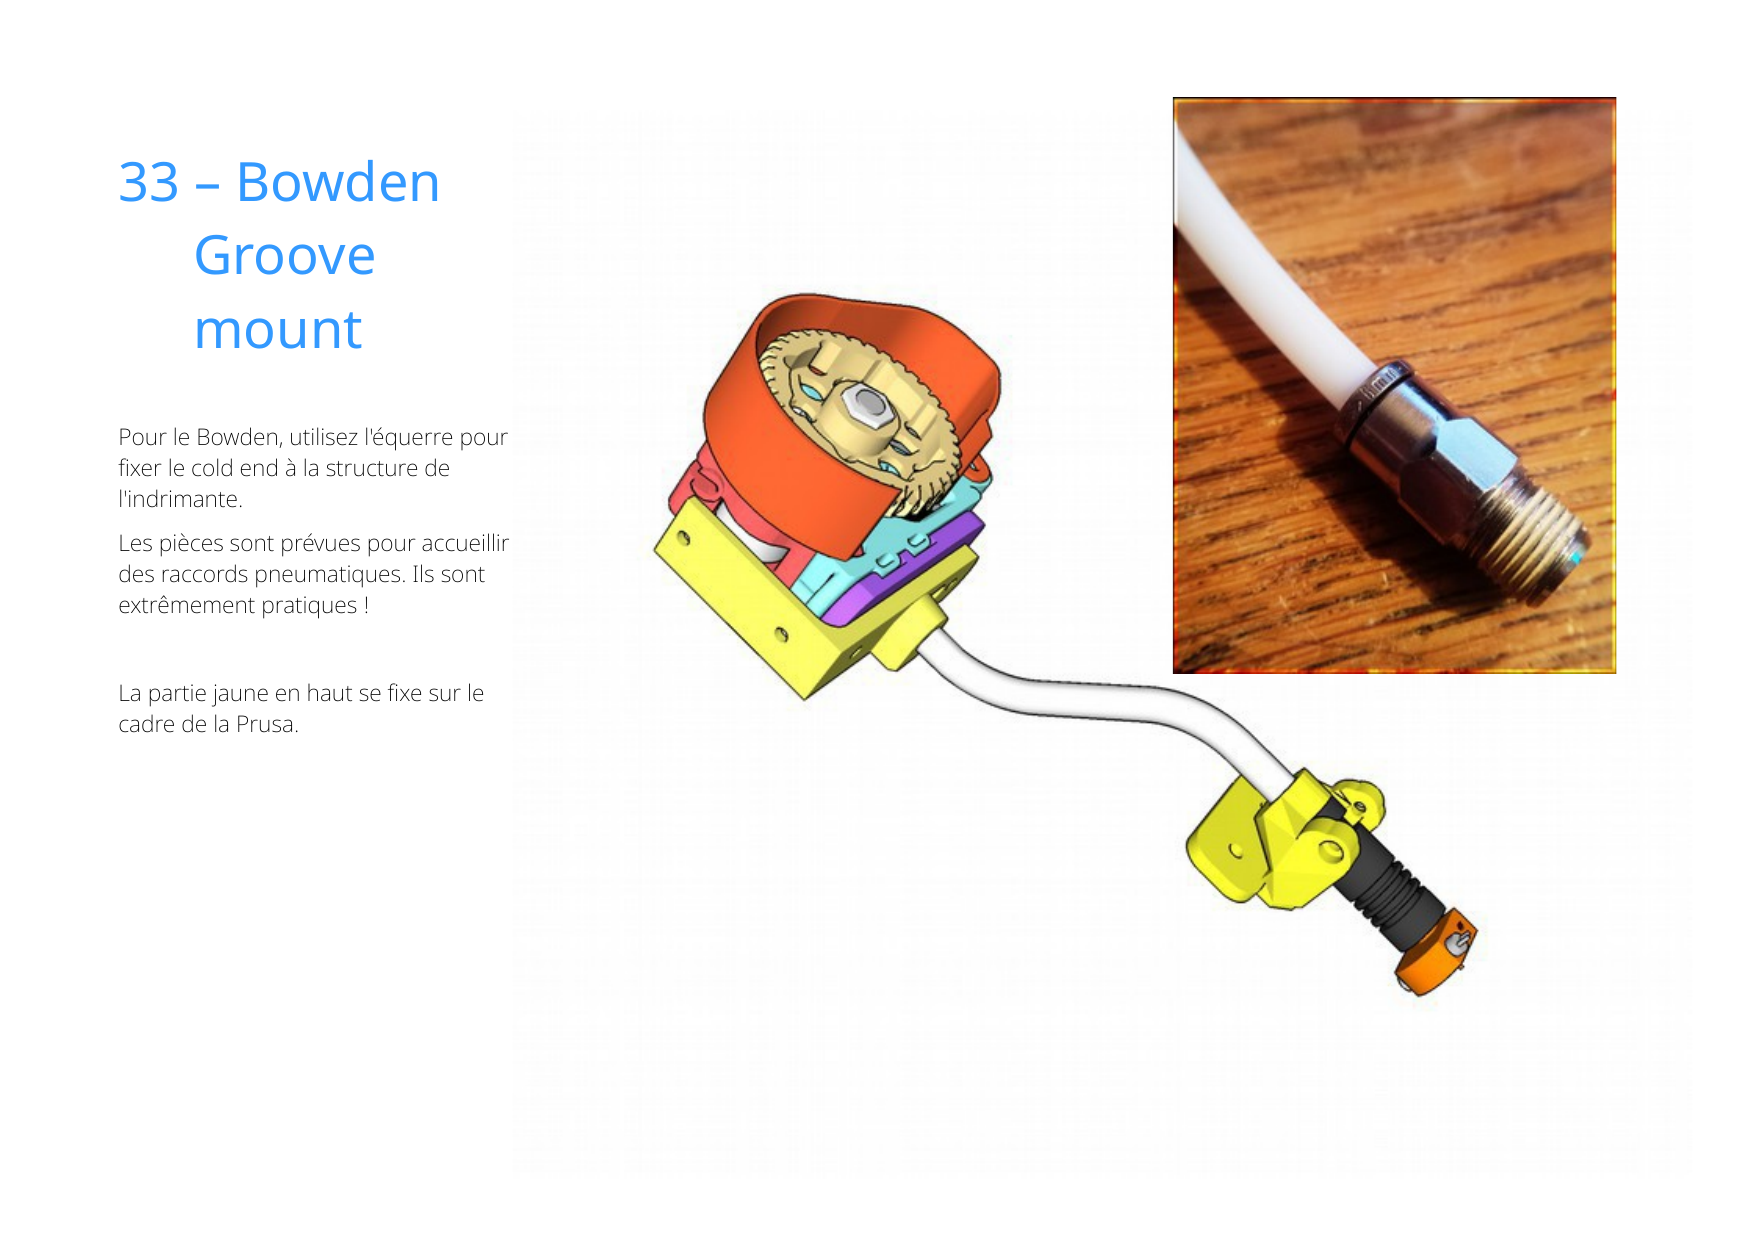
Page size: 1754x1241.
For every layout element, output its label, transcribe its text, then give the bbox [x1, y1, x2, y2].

text La partie jaune en haut se fixe sur le cadre de la Prusa. [118, 677, 512, 739]
subtitle 33 – Bowden Groove mount [118, 143, 512, 364]
picture [512, 97, 1693, 1179]
text Pour le Bowden, utilisez l'équerre pour fixer le cold end à la structure de l'indrimante. [118, 421, 512, 514]
text Les pièces sont prévues pour accueillir des raccords pneumatiques. Ils sont extrêmement pratiques ! [118, 527, 512, 621]
